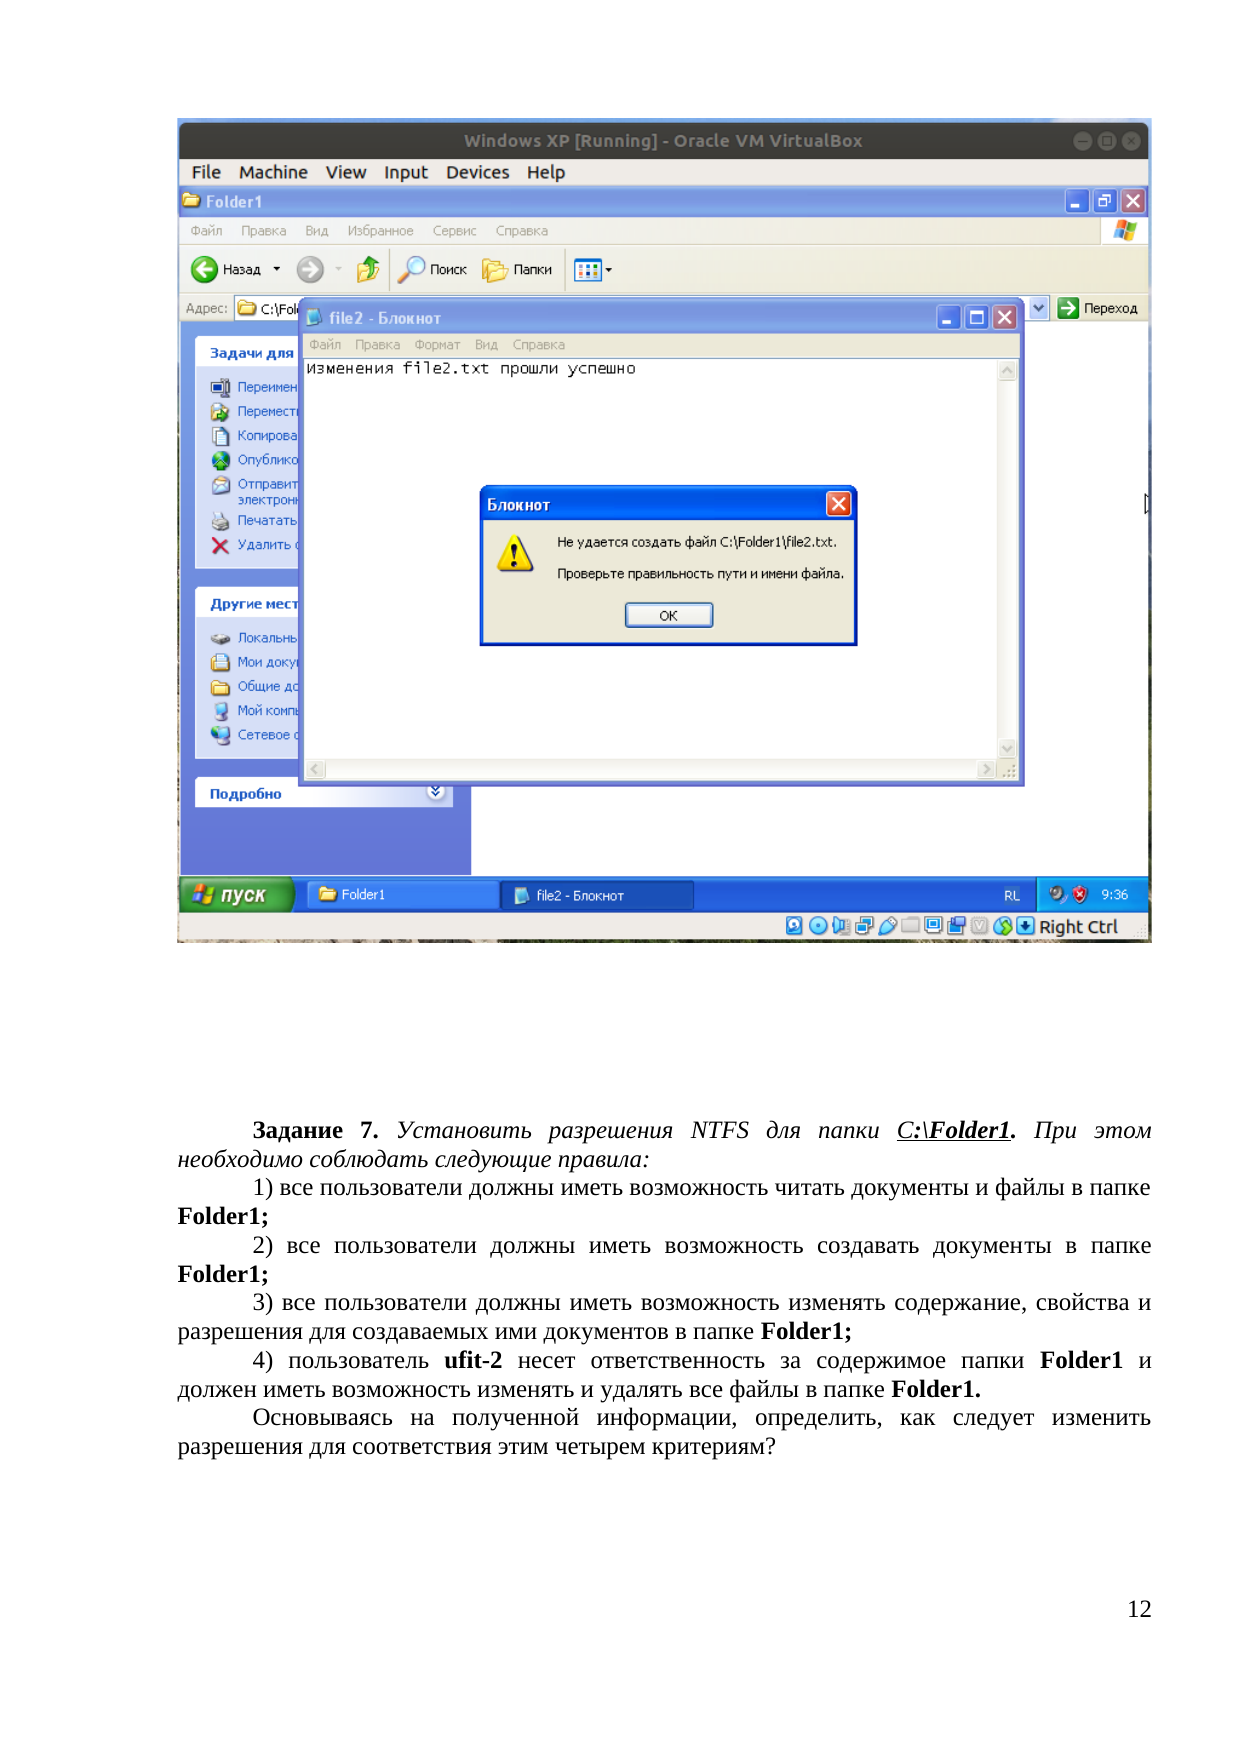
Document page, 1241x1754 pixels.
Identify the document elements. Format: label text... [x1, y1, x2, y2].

text Основываясь на полученной информации, определить, как следует изменить разрешения для соответствия этим четырем критериям? [177, 1402, 1152, 1460]
text 4) пользователь ufit-2 несет ответственность за содержимое папки Folder1 и должен иметь возможность изменять и удалять все файлы в пап­ке Folder1. [177, 1345, 1152, 1402]
text 1) все пользователи должны иметь возможность читать документы и файлы в папке Folder1; [177, 1172, 1152, 1230]
picture [177, 118, 1152, 943]
text 2) все пользователи должны иметь возможность создавать докумен­ты в папке Folder1; [177, 1230, 1152, 1287]
text 3) все пользователи должны иметь возможность изменять содержа­ние, свойства и разрешения для создаваемых ими документов в папке Folder1; [177, 1287, 1152, 1345]
text Задание 7. Установить разрешения NTFS для папки C:\Folder1. При этом необходимо соблюдать следующие правила: [177, 1115, 1152, 1172]
